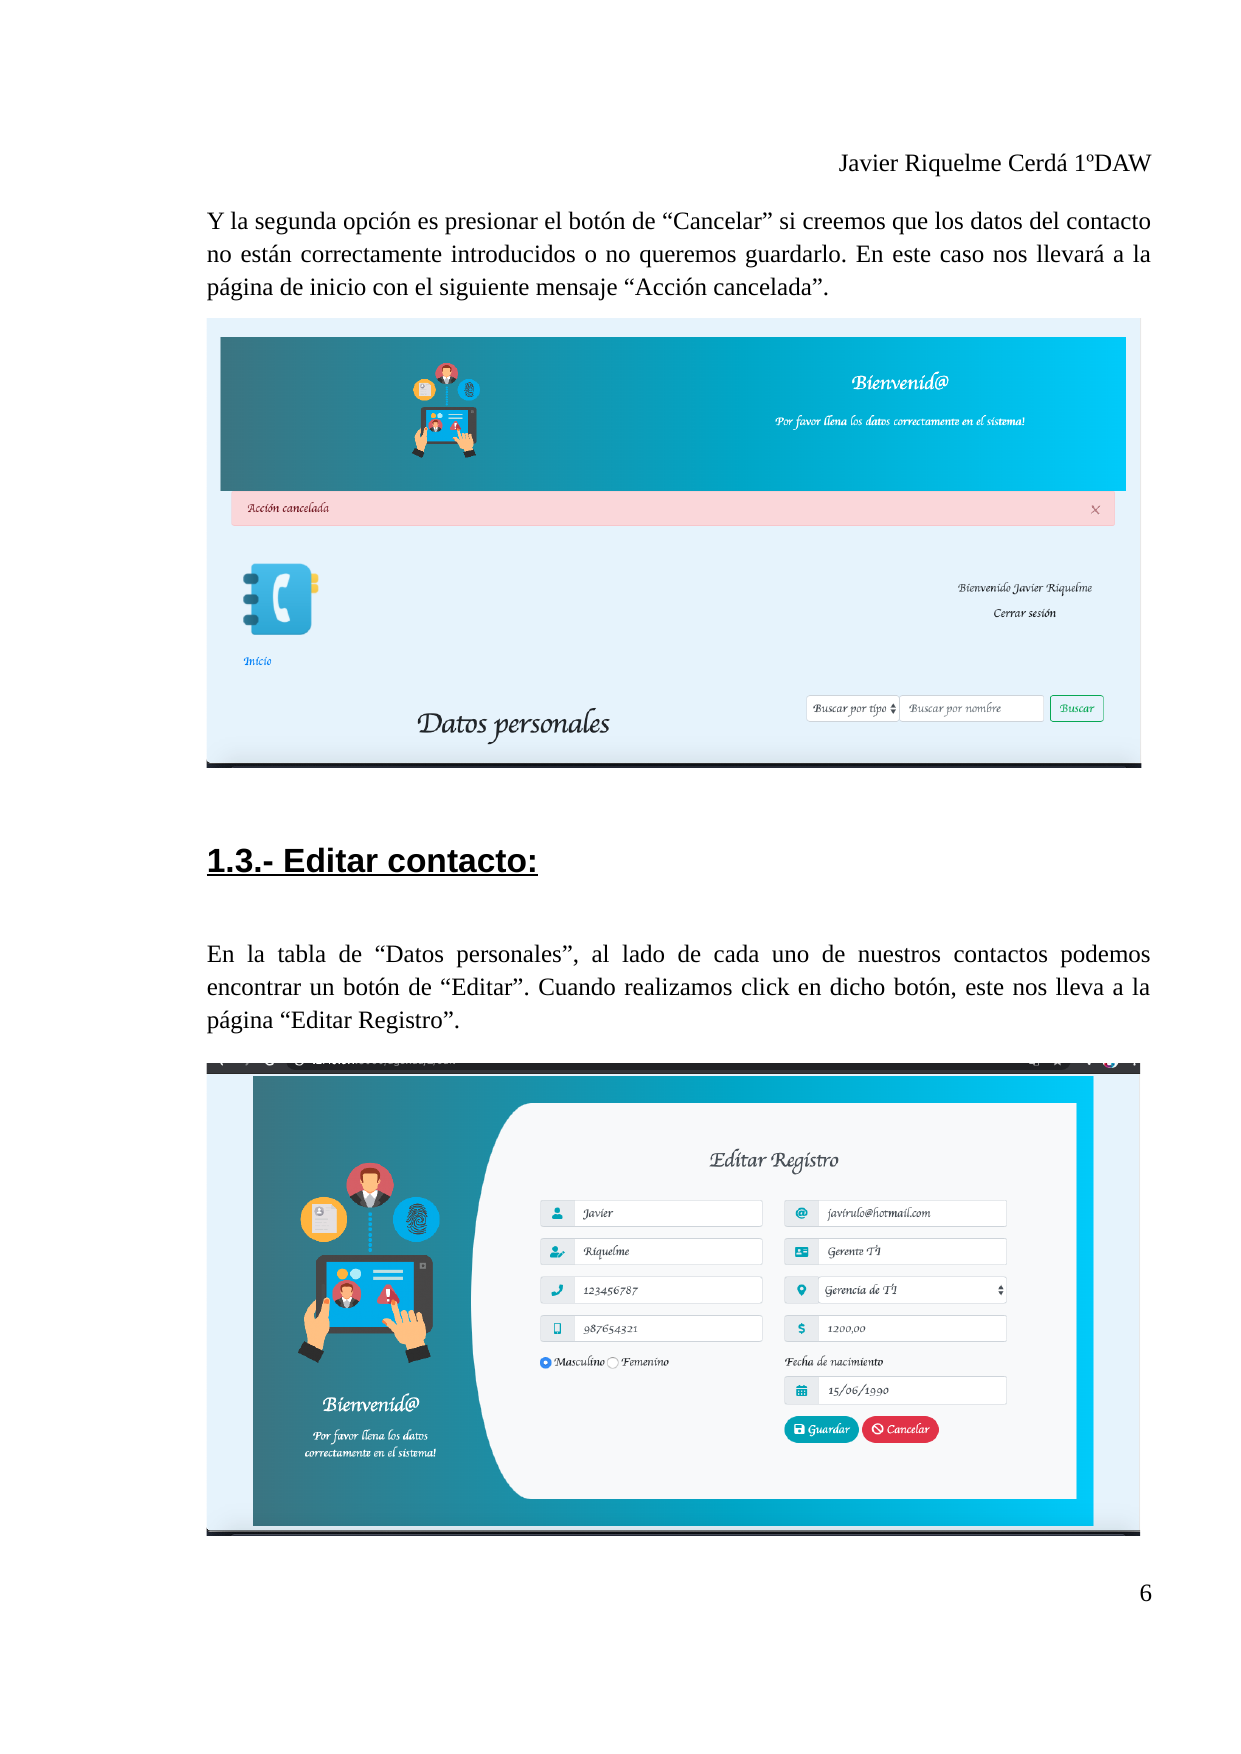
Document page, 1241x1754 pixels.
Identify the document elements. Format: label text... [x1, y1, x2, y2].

text En la tabla de “Datos personales”, al lado de cada uno de nuestros contactos podemos encontrar un botón de “Editar”. Cuando realizamos click en dicho botón, este nos lleva a la página “Editar Registro”. [207, 939, 1152, 1034]
text Y la segunda opción es presionar el botón de “Cancelar” si creemos que los datos del contacto no están correctamente introducidos o no queremos guardarlo. En este caso nos llevará a la página de inicio con el siguiente mensaje “Acción cancelada”. [207, 206, 1152, 301]
picture [206, 318, 1142, 768]
picture [206, 1063, 1141, 1536]
subtitle 1.3.- Editar contacto: [207, 841, 1152, 879]
